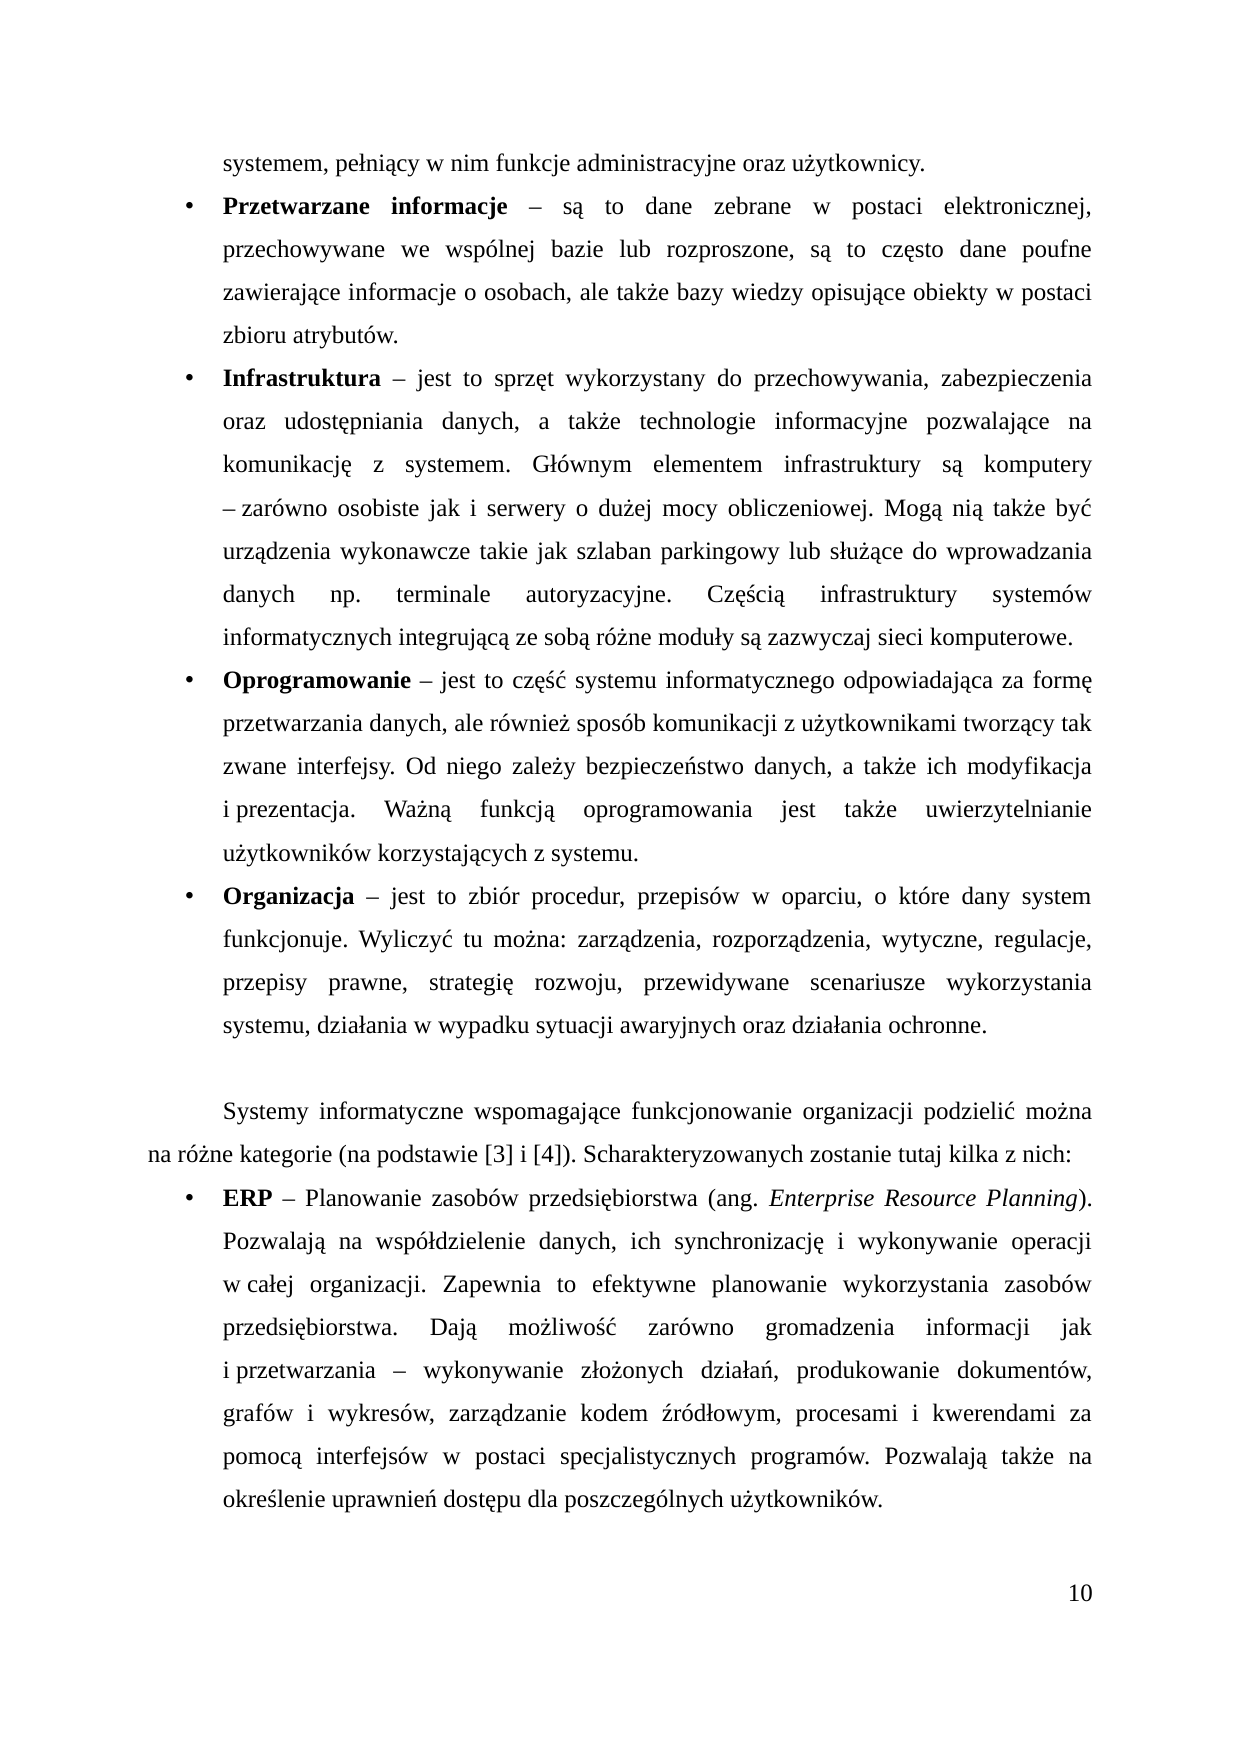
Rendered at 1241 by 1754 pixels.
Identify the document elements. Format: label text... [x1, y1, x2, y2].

list Przetwarzane informacje – są to dane zebrane w postaci elektronicznej, przechowywane we wspólnej bazie lub rozproszone, są to często dane poufne zawierające informacje o osobach, ale także bazy wiedzy opisujące obiekty w postaci zbioru atrybutów. [185, 191, 1093, 349]
list systemem, pełniący w nim funkcje administracyjne oraz użytkownicy. [185, 148, 1093, 176]
list Infrastruktura – jest to sprzęt wykorzystany do przechowywania, zabezpieczenia oraz udostępniania danych, a także technologie informacyjne pozwalające na komunikację z systemem. Głównym elementem infrastruktury są komputery – zarówno osobiste jak i serwery o dużej mocy obliczeniowej. Mogą nią także być urządzenia wykonawcze takie jak szlaban parkingowy lub służące do wprowadzania danych np. terminale autoryzacyjne. Częścią infrastruktury systemów informatycznych integrującą ze sobą różne moduły są zazwyczaj sieci komputerowe. [185, 363, 1093, 651]
list Oprogramowanie – jest to część systemu informatycznego odpowiadająca za formę przetwarzania danych, ale również sposób komunikacji z użytkownikami tworzący tak zwane interfejsy. Od niego zależy bezpieczeństwo danych, a także ich modyfikacja i prezentacja. Ważną funkcją oprogramowania jest także uwierzytelnianie użytkowników korzystających z systemu. [185, 665, 1093, 866]
text Systemy informatyczne wspomagające funkcjonowanie organizacji podzielić można na różne kategorie (na podstawie [3] i [4]). Scharakteryzowanych zostanie tutaj kilka z nich: [148, 1096, 1093, 1168]
list ERP – Planowanie zasobów przedsiębiorstwa (ang. Enterprise Resource Planning). Pozwalają na współdzielenie danych, ich synchronizację i wykonywanie operacji w całej organizacji. Zapewnia to efektywne planowanie wykorzystania zasobów przedsiębiorstwa. Dają możliwość zarówno gromadzenia informacji jak i przetwarzania – wykonywanie złożonych działań, produkowanie dokumentów, grafów i wykresów, zarządzanie kodem źródłowym, procesami i kwerendami za pomocą interfejsów w postaci specjalistycznych programów. Pozwalają także na określenie uprawnień dostępu dla poszczególnych użytkowników. [185, 1183, 1093, 1513]
list Organizacja – jest to zbiór procedur, przepisów w oparciu, o które dany system funkcjonuje. Wyliczyć tu można: zarządzenia, rozporządzenia, wytyczne, regulacje, przepisy prawne, strategię rozwoju, przewidywane scenariusze wykorzystania systemu, działania w wypadku sytuacji awaryjnych oraz działania ochronne. [185, 881, 1093, 1039]
